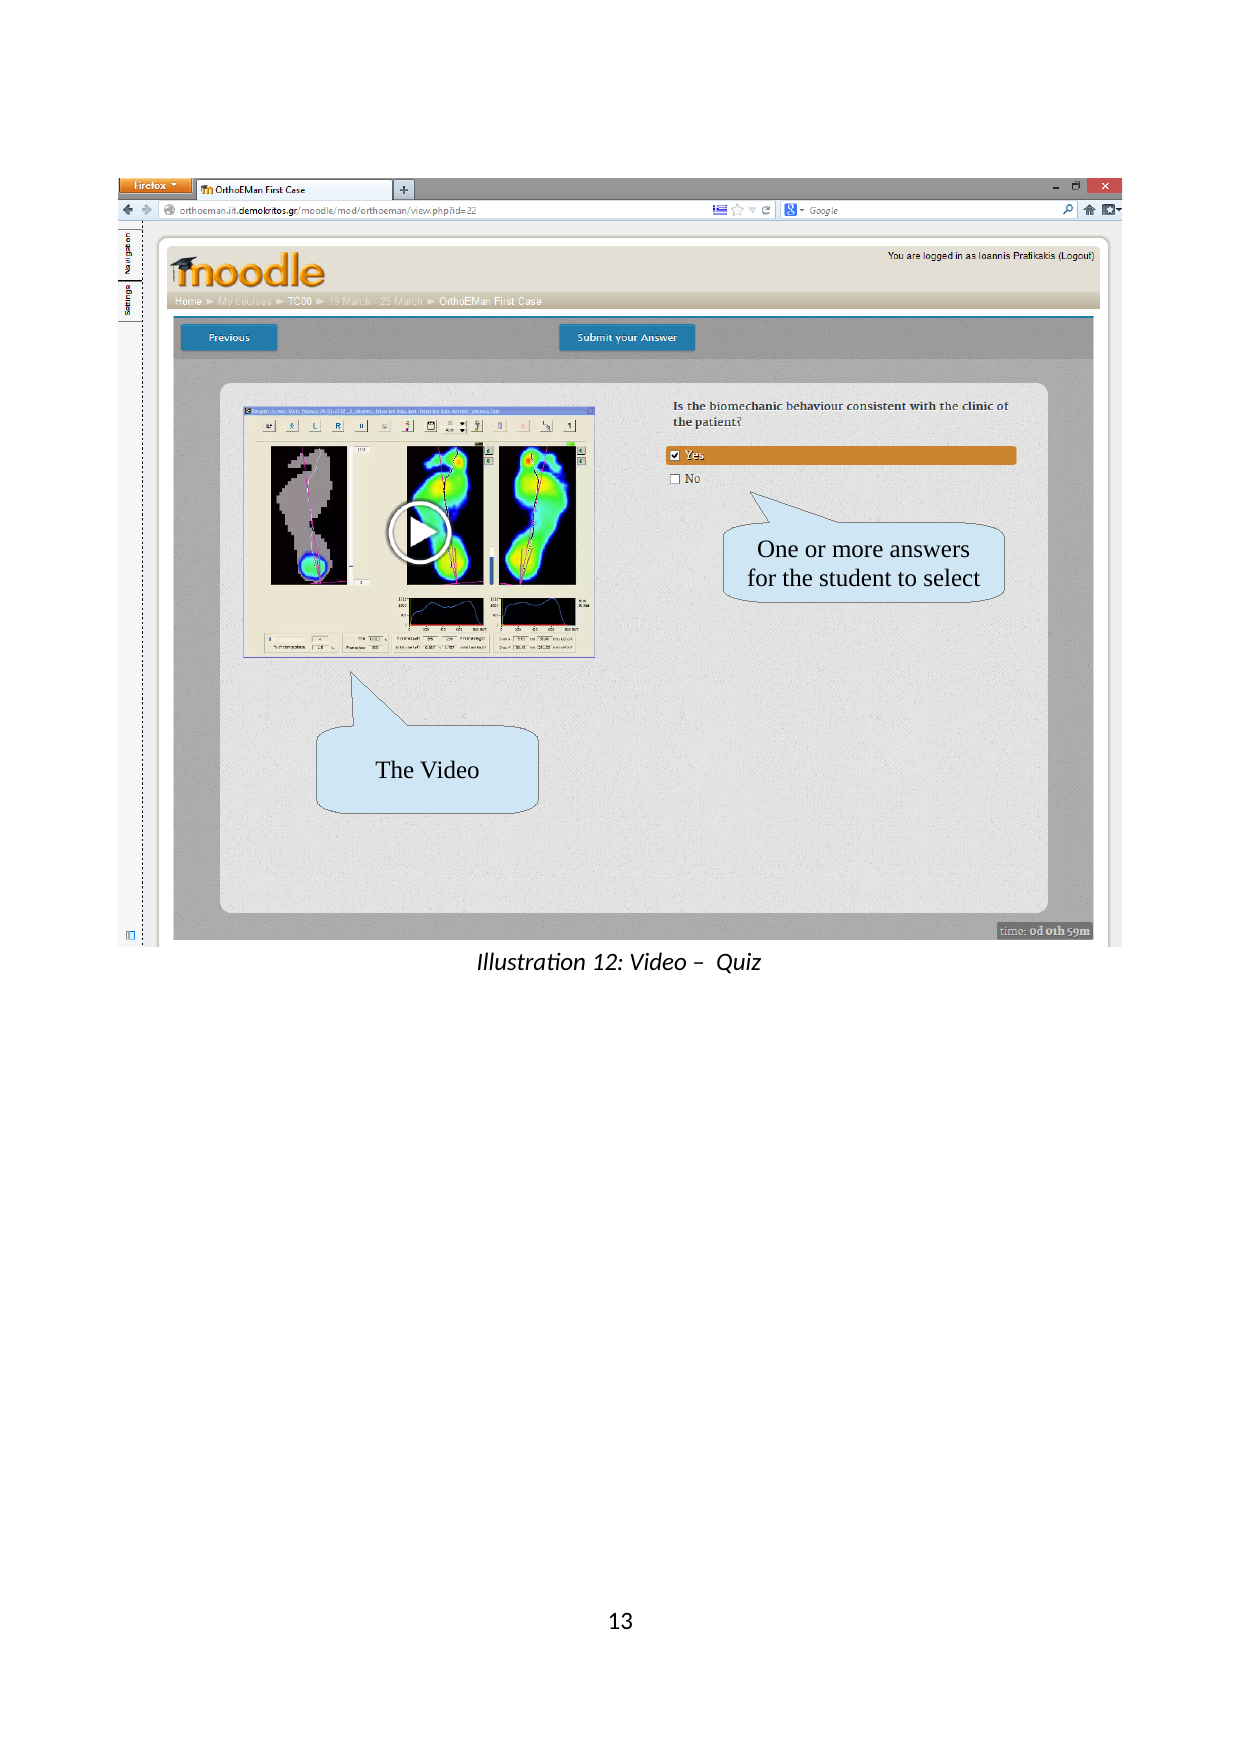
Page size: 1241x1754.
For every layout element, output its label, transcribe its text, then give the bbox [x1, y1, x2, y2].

picture [118, 178, 1123, 947]
text Illustration 12: Video – Quiz [118, 947, 1122, 977]
